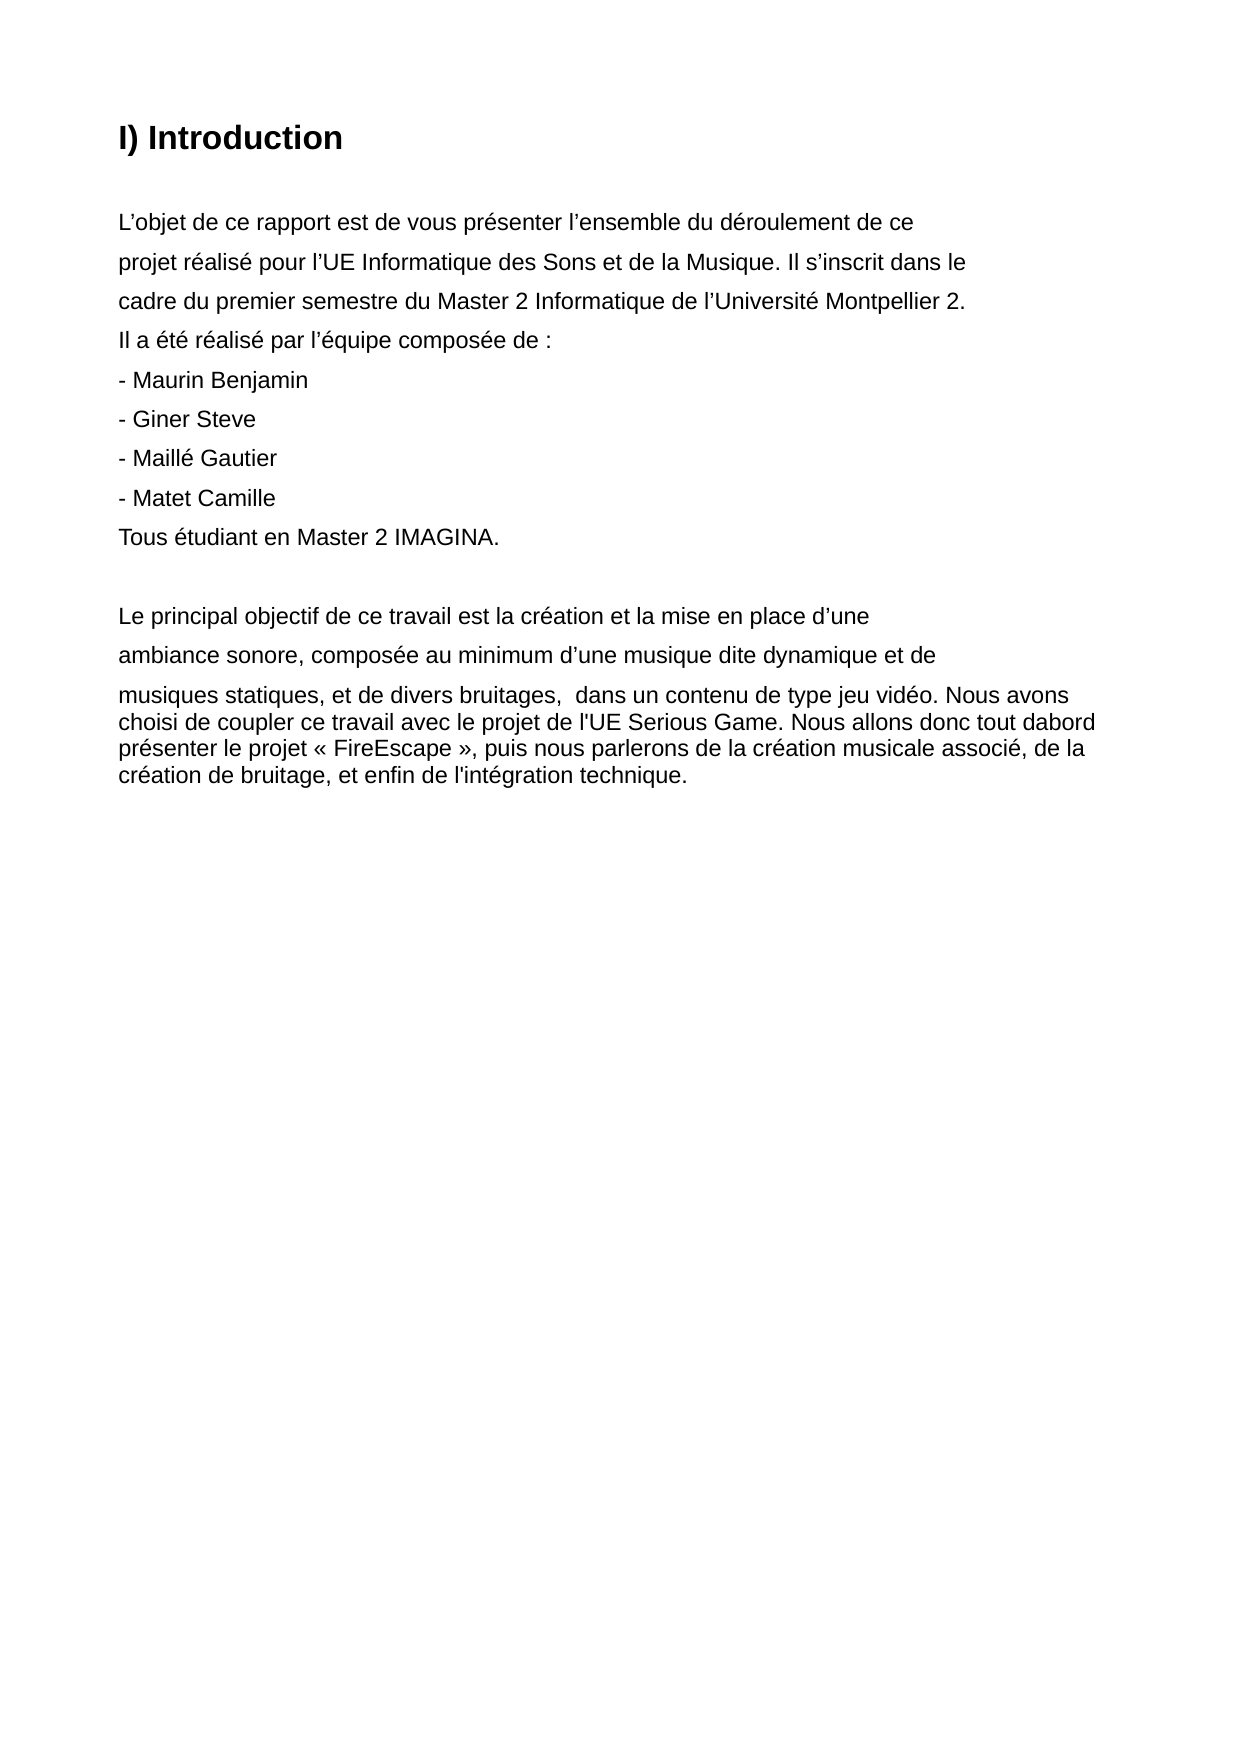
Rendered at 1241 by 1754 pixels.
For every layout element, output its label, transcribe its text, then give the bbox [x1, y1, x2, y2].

subtitle I) Introduction [118, 118, 1122, 157]
text Tous étudiant en Master 2 IMAGINA. [118, 524, 1122, 551]
text musiques statiques, et de divers bruitages, dans un contenu de type jeu vidéo. Nous avons choisi de coupler ce travail avec le projet de l'UE Serious Game. Nous allons donc tout dabord présenter le projet « FireEscape », puis nous parlerons de la création musicale associé, de la création de bruitage, et enfin de l'intégration technique. [118, 681, 1122, 789]
text projet réalisé pour l’UE Informatique des Sons et de la Musique. Il s’inscrit dans le [118, 248, 1122, 275]
text cadre du premier semestre du Master 2 Informatique de l’Université Montpellier 2. [118, 287, 1122, 314]
text ambiance sonore, composée au minimum d’une musique dite dynamique et de [118, 642, 1122, 669]
text Le principal objectif de ce travail est la création et la mise en place d’une [118, 602, 1122, 629]
text - Maurin Benjamin [118, 366, 1122, 393]
text Il a été réalisé par l’équipe composée de : [118, 327, 1122, 354]
text - Giner Steve [118, 406, 1122, 432]
text L’objet de ce rapport est de vous présenter l’ensemble du déroulement de ce [118, 209, 1122, 236]
text - Maillé Gautier [118, 445, 1122, 472]
text - Matet Camille [118, 484, 1122, 511]
